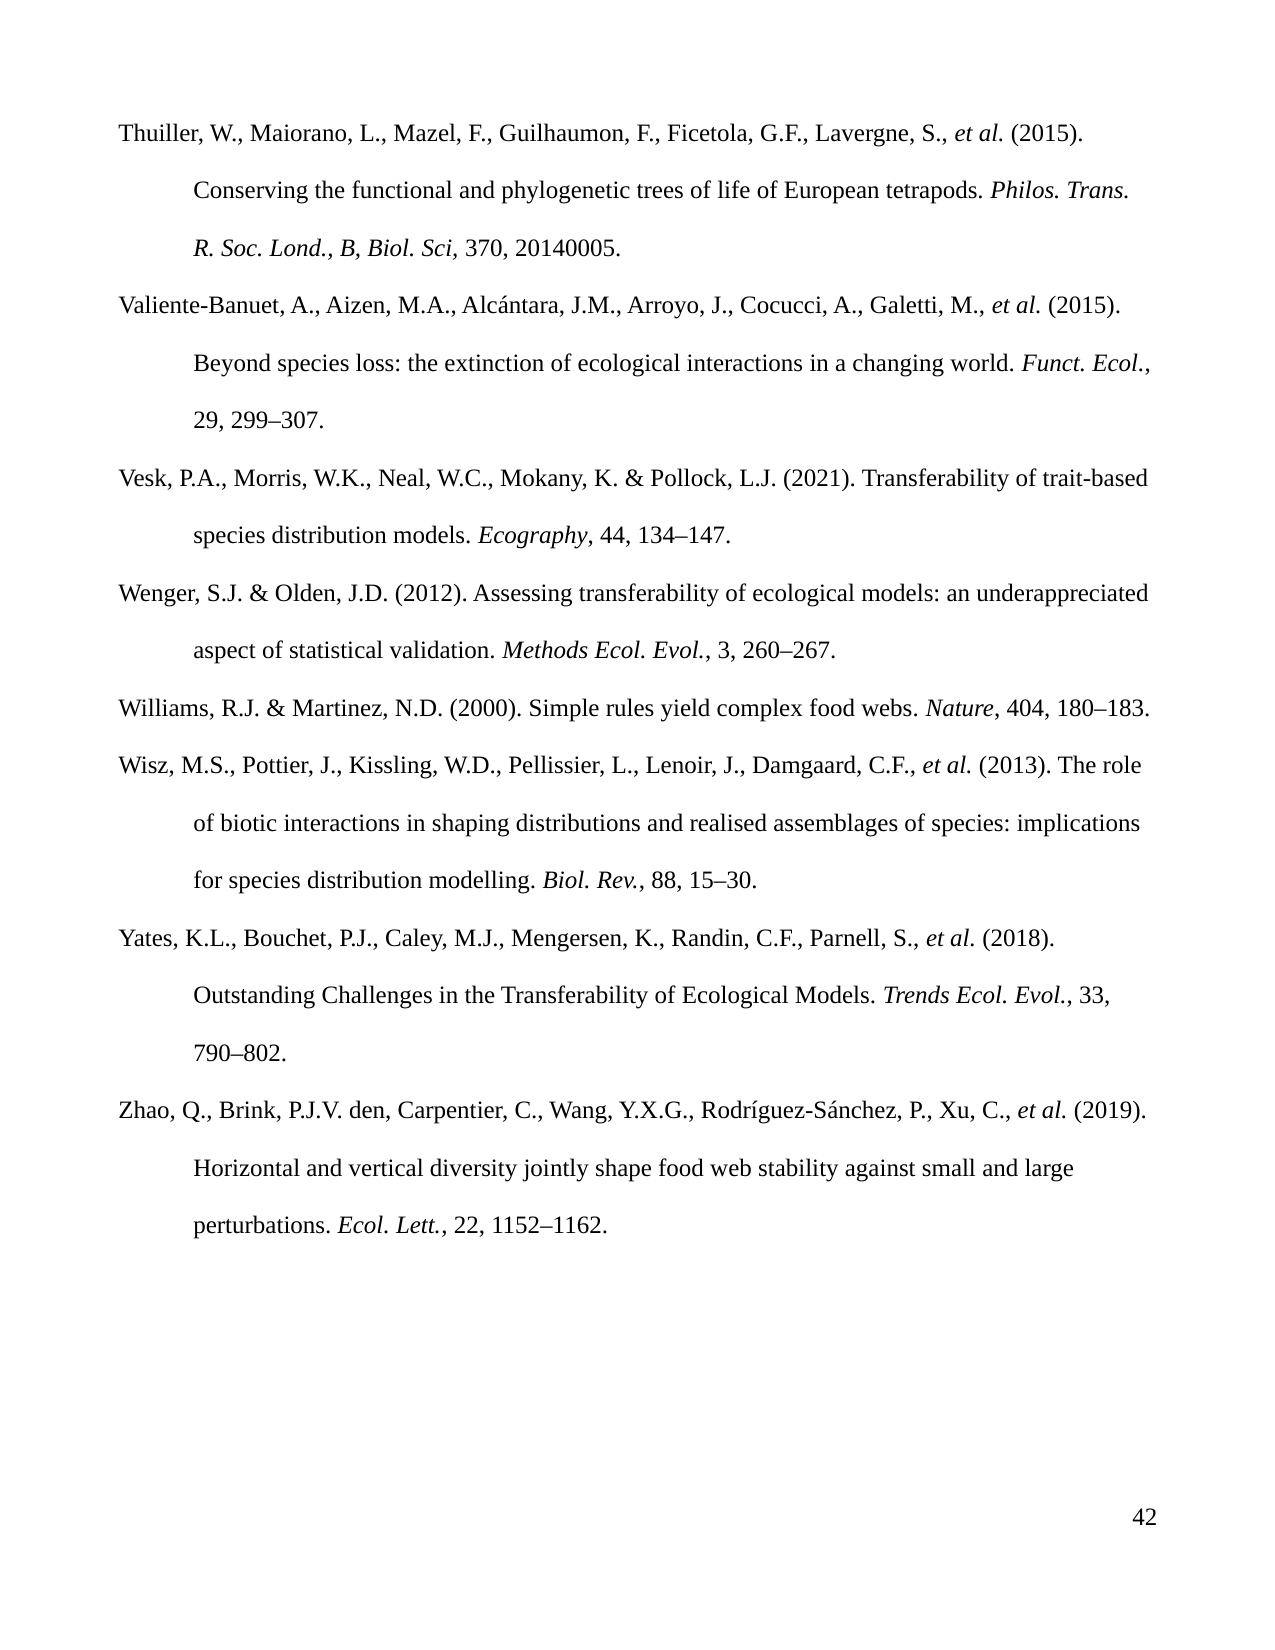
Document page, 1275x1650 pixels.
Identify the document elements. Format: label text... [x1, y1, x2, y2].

text Vesk, P.A., Morris, W.K., Neal, W.C., Mokany, K. & Pollock, L.J. (2021). Transferability of trait-based species distribution models. Ecography, 44, 134–147. [118, 463, 1157, 549]
text Wenger, S.J. & Olden, J.D. (2012). Assessing transferability of ecological models: an underappreciated aspect of statistical validation. Methods Ecol. Evol., 3, 260–267. [118, 578, 1157, 664]
text Yates, K.L., Bouchet, P.J., Caley, M.J., Mengersen, K., Randin, C.F., Parnell, S., et al. (2018). Outstanding Challenges in the Transferability of Ecological Models. Trends Ecol. Evol., 33, 790–802. [118, 923, 1157, 1067]
text Wisz, M.S., Pottier, J., Kissling, W.D., Pellissier, L., Lenoir, J., Damgaard, C.F., et al. (2013). The role of biotic interactions in shaping distributions and realised assemblages of species: implications for species distribution modelling. Biol. Rev., 88, 15–30. [118, 751, 1157, 894]
text Valiente-Banuet, A., Aizen, M.A., Alcántara, J.M., Arroyo, J., Cocucci, A., Galetti, M., et al. (2015). Beyond species loss: the extinction of ecological interactions in a changing world. Funct. Ecol., 29, 299–307. [118, 291, 1157, 434]
text Zhao, Q., Brink, P.J.V. den, Carpentier, C., Wang, Y.X.G., Rodríguez‐Sánchez, P., Xu, C., et al. (2019). Horizontal and vertical diversity jointly shape food web stability against small and large perturbations. Ecol. Lett., 22, 1152–1162. [118, 1096, 1157, 1239]
text Thuiller, W., Maiorano, L., Mazel, F., Guilhaumon, F., Ficetola, G.F., Lavergne, S., et al. (2015). Conserving the functional and phylogenetic trees of life of European tetrapods. Philos. Trans. R. Soc. Lond., B, Biol. Sci, 370, 20140005. [118, 118, 1157, 262]
text Williams, R.J. & Martinez, N.D. (2000). Simple rules yield complex food webs. Nature, 404, 180–183. [118, 693, 1157, 722]
